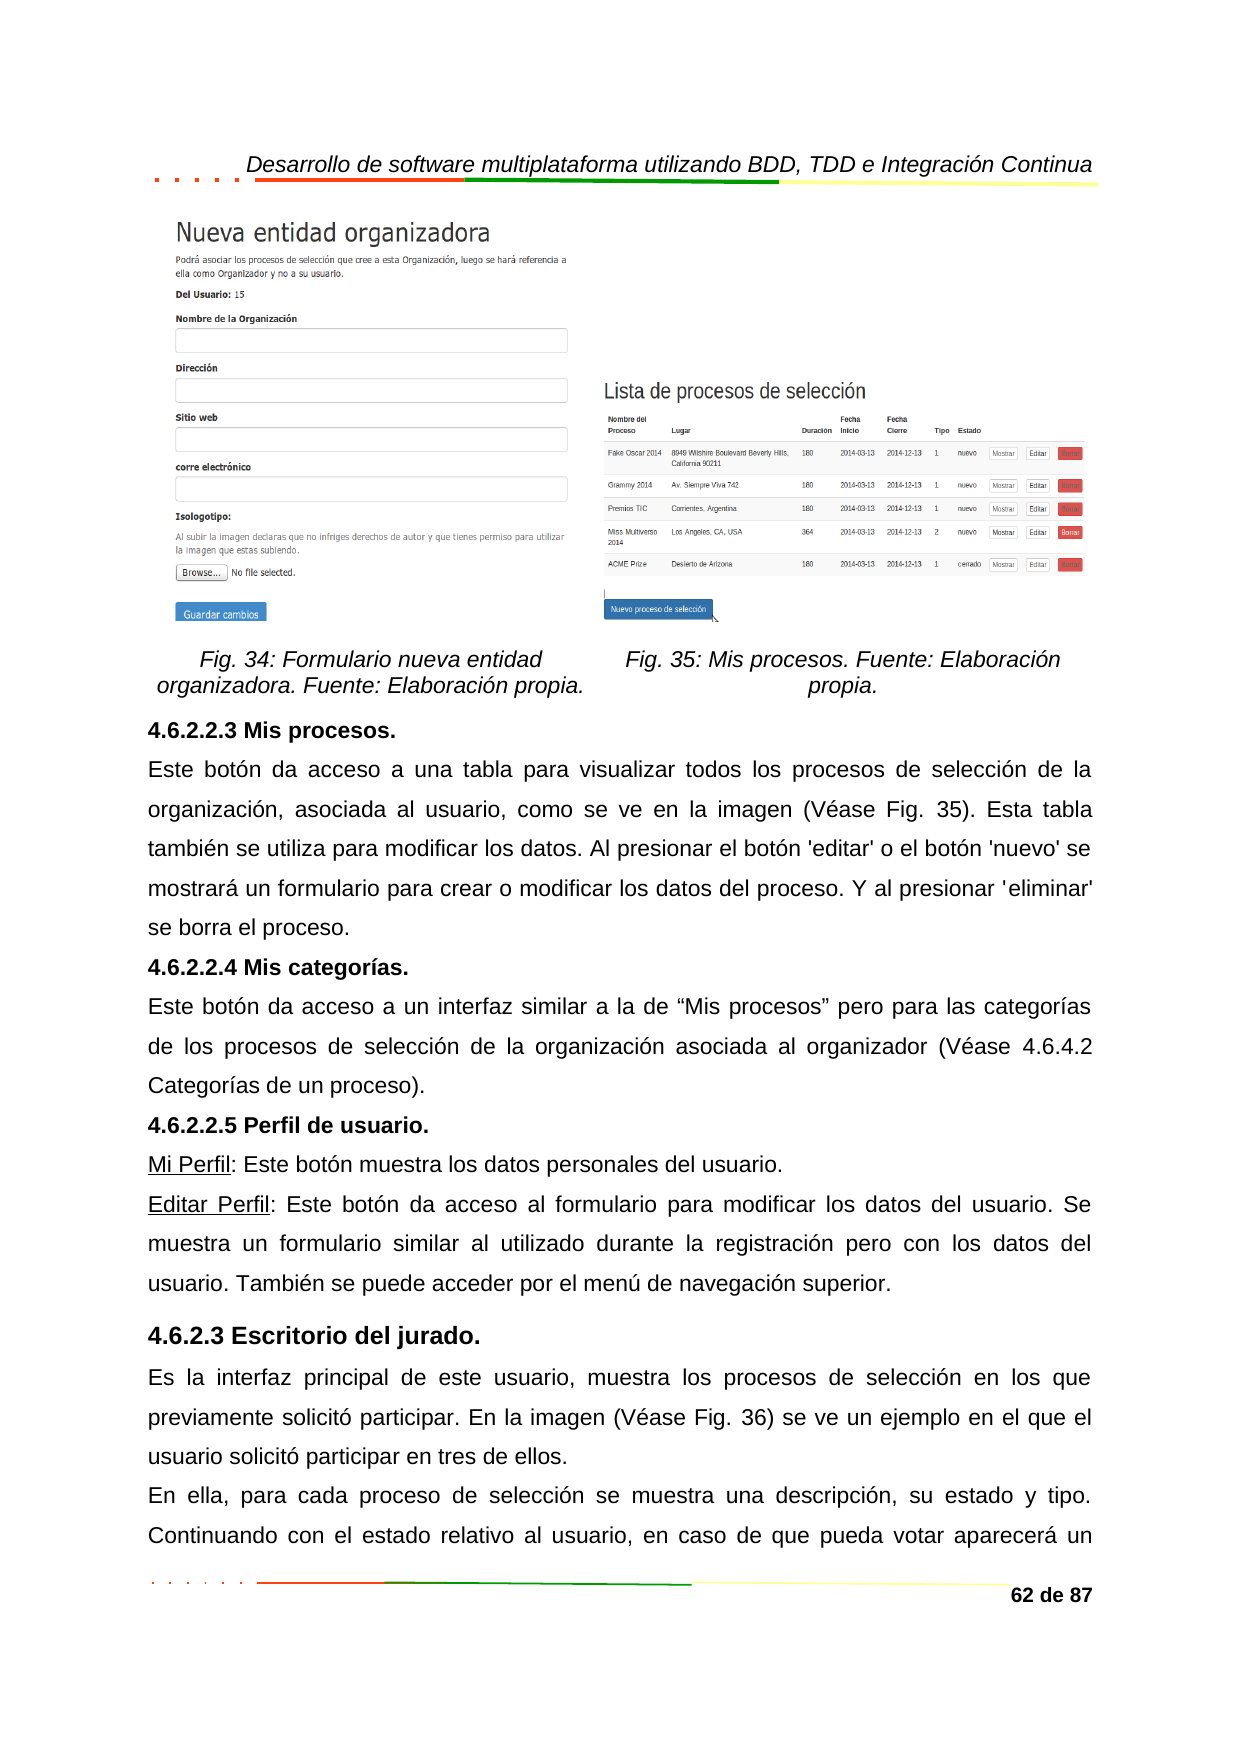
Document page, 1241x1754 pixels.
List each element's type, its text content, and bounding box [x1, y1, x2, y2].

list 4.6.2.3 Escritorio del jurado. [148, 1321, 1093, 1350]
text Editar Perfil: Este botón da acceso al formulario para modificar los datos del usuario. Se muestra un formulario similar al utilizado durante la registración pero con los datos del usuario. También se puede acceder por el menú de navegación superior. [148, 1191, 1093, 1296]
text 4.6.2.2.5 Perfil de usuario. [148, 1112, 1093, 1138]
table_cell Fig. 34: Formulario nueva entidad organizadora. Fuente: Elaboración propia. [148, 628, 593, 717]
table_header [148, 216, 593, 628]
text En ella, para cada proceso de selección se muestra una descripción, su estado y tipo. Continuando con el estado relativo al usuario, en caso de que pueda votar aparecerá un [148, 1482, 1093, 1548]
table_cell Fig. 35: Mis procesos. Fuente: Elaboración propia. [594, 628, 1093, 717]
text 4.6.2.2.3 Mis procesos. [148, 717, 1093, 743]
text Es la interfaz principal de este usuario, muestra los procesos de selección en los que previamente solicitó participar. En la imagen (Véase Fig. 36) se ve un ejemplo en el que el usuario solicitó participar en tres de ellos. [148, 1364, 1093, 1469]
table_header [594, 216, 1093, 628]
text Este botón da acceso a un interfaz similar a la de “Mis procesos” pero para las categorías de los procesos de selección de la organización asociada al organizador (Véase 4.6.4.2 Categorías de un proceso). [148, 993, 1093, 1099]
text Este botón da acceso a una tabla para visualizar todos los procesos de selección de la organización, asociada al usuario, como se ve en la imagen (Véase Fig. 35). Esta tabla también se utiliza para modificar los datos. Al presionar el botón 'editar' o el botón 'nuevo' se mostrará un formulario para crear o modificar los datos del proceso. Y al presionar 'eliminar' se borra el proceso. [148, 756, 1093, 941]
text 4.6.2.2.4 Mis categorías. [148, 954, 1093, 980]
text Mi Perfil: Este botón muestra los datos personales del usuario. [148, 1151, 1093, 1178]
picture [172, 222, 569, 621]
picture [601, 379, 1085, 622]
